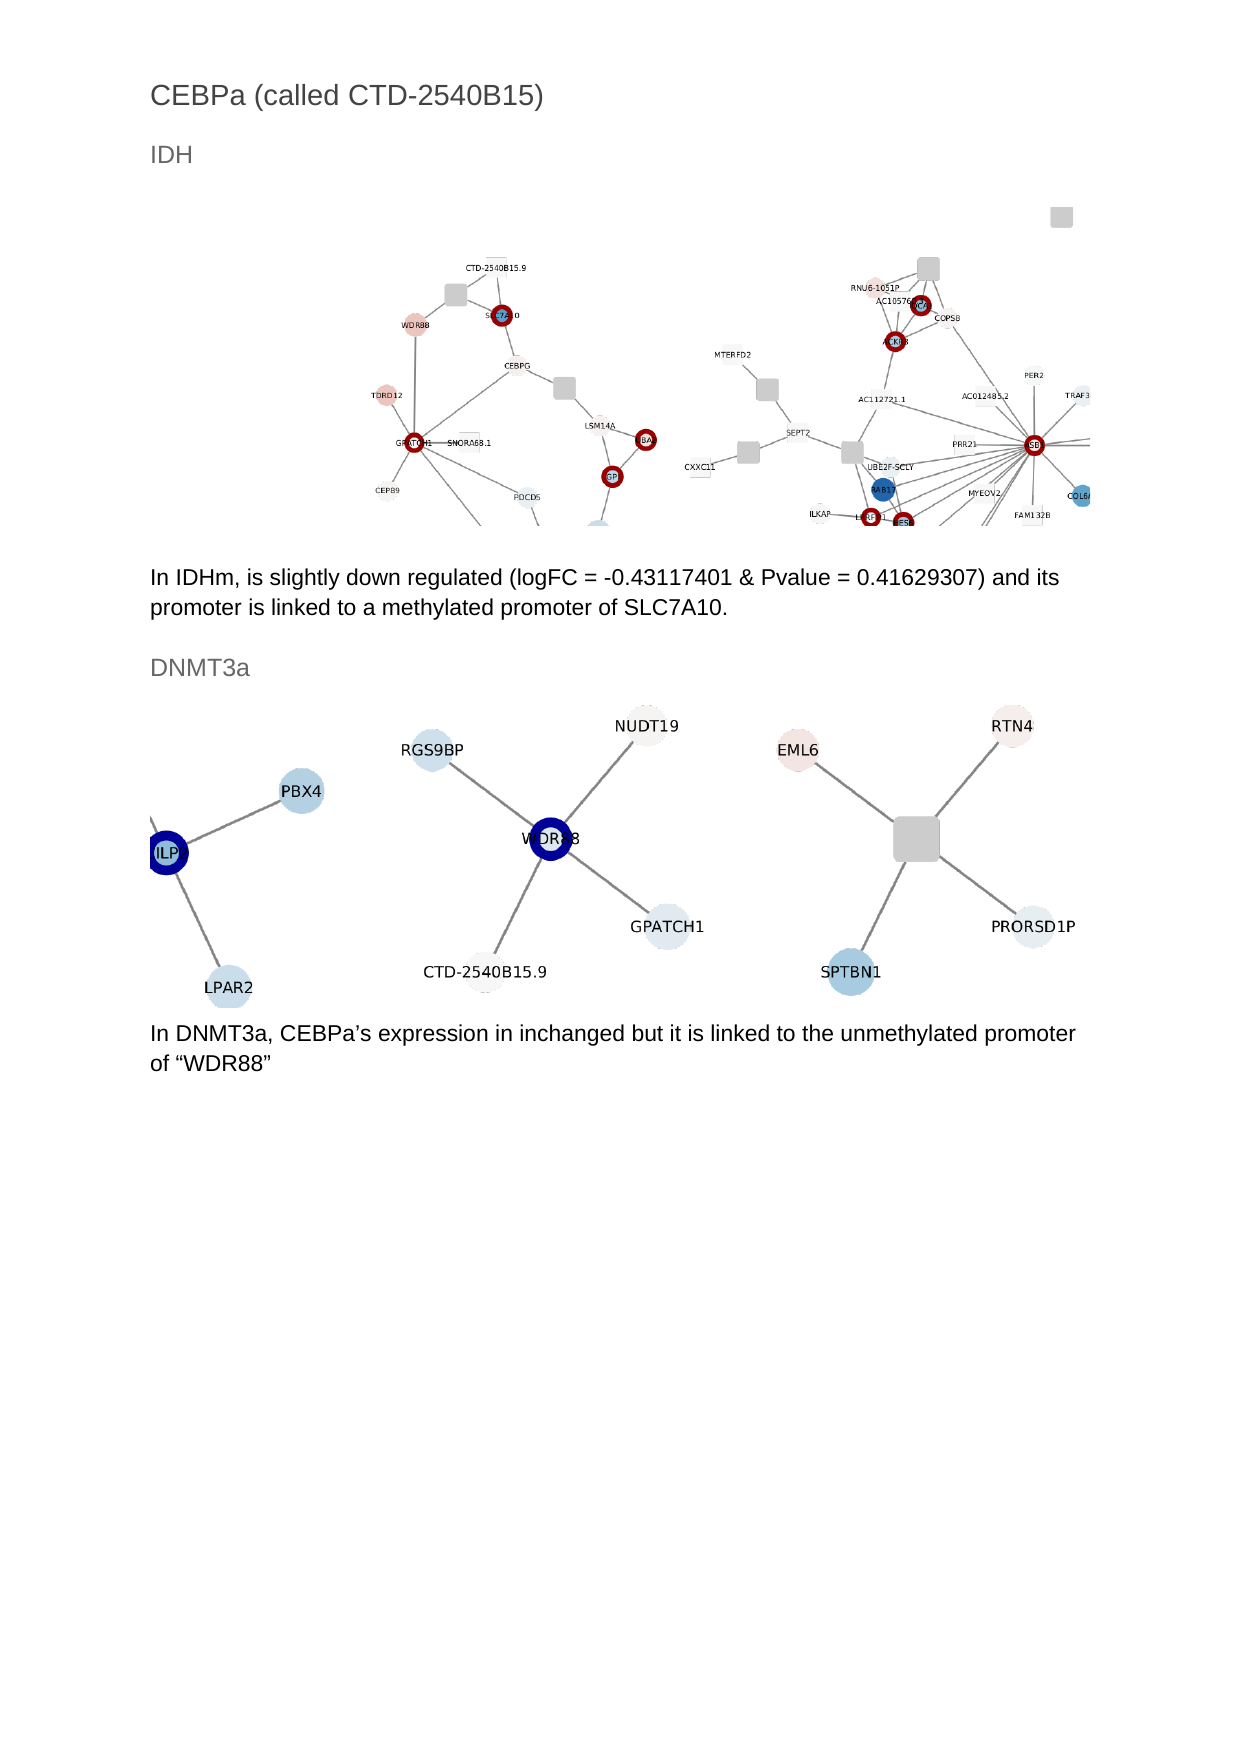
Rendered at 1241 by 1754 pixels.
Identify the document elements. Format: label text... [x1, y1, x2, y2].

subtitle CEBPa (called CTD-2540B15) [150, 78, 1090, 111]
picture [150, 690, 1091, 1008]
picture [150, 207, 1091, 526]
subtitle DNMT3a [150, 653, 1090, 682]
text In DNMT3a, CEBPa’s expression in inchanged but it is linked to the unmethylated promoter of “WDR88” [150, 1008, 1090, 1077]
text In IDHm, is slightly down regulated (logFC = -0.43117401 & Pvalue = 0.41629307) and its promoter is linked to a methylated promoter of SLC7A10. [150, 563, 1090, 620]
subtitle IDH [150, 140, 1090, 169]
